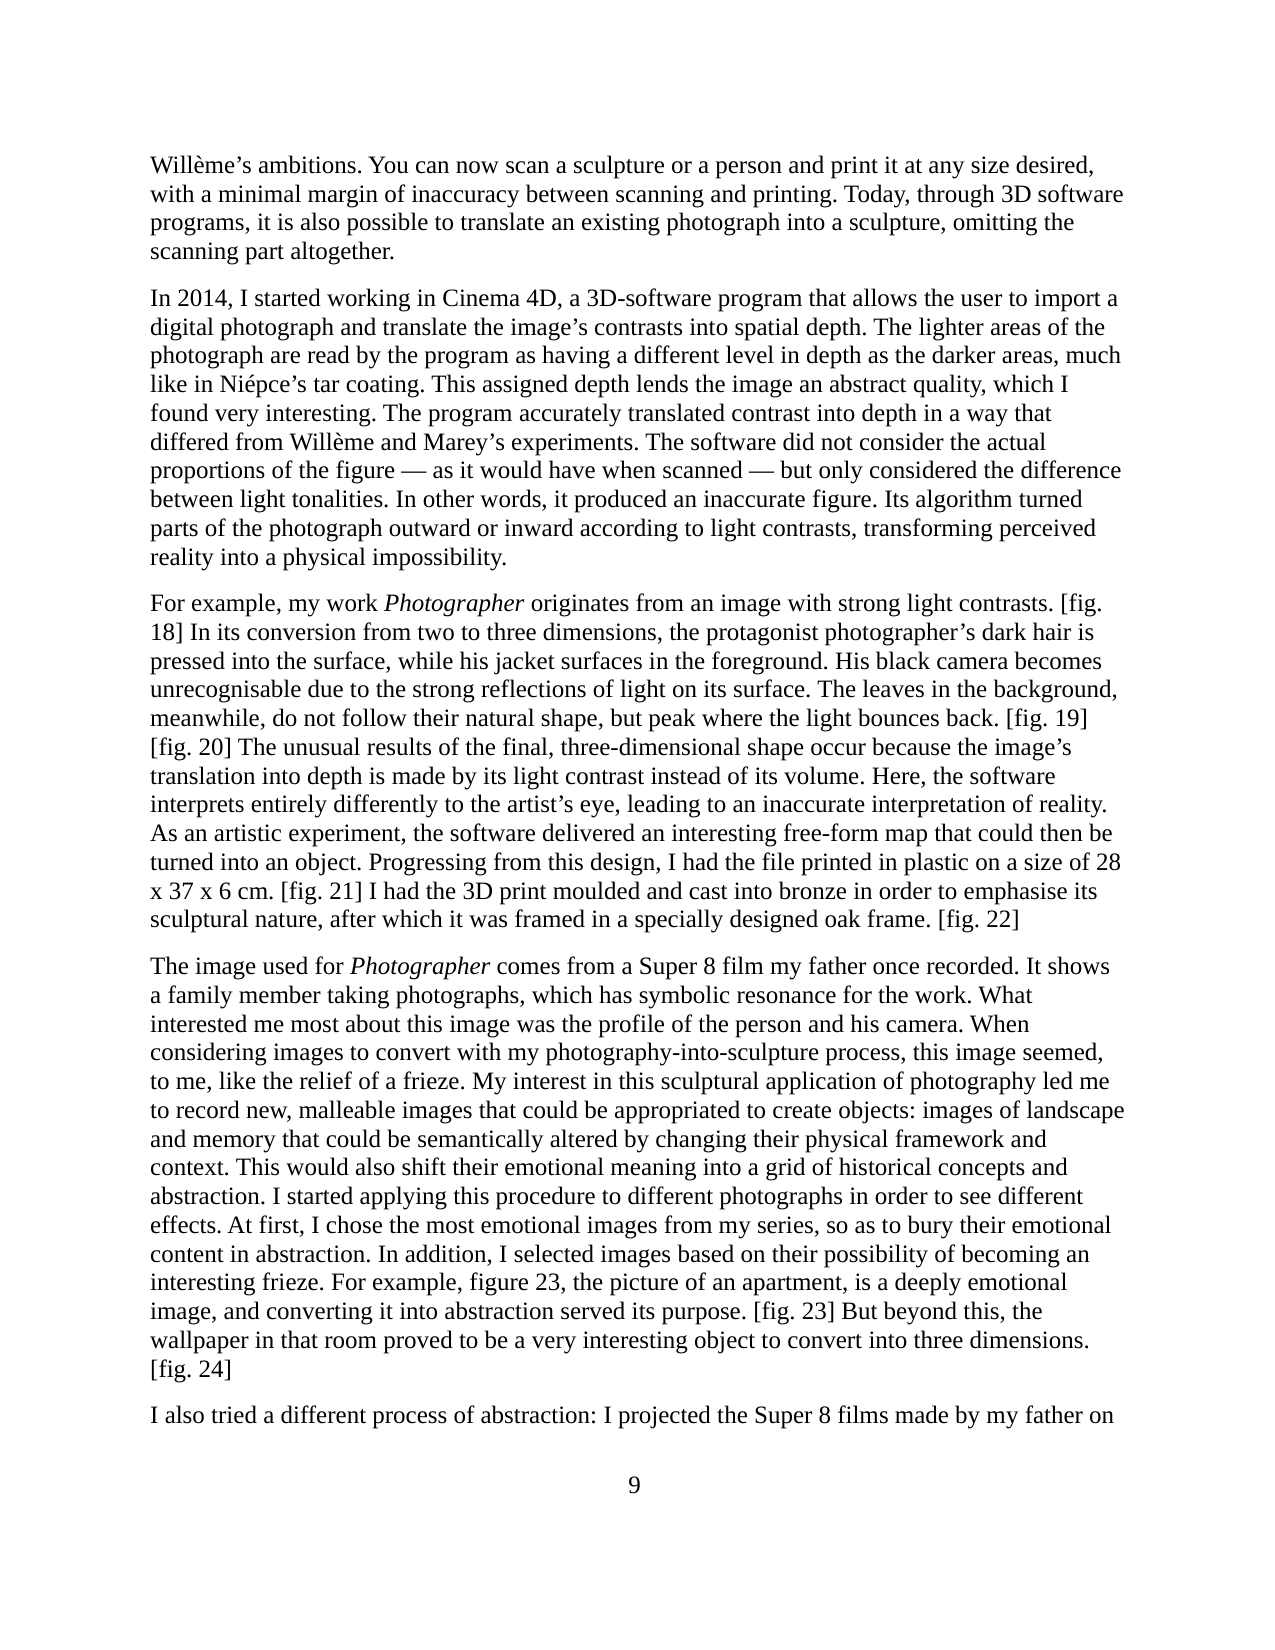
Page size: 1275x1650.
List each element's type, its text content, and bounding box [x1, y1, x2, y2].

text For example, my work Photographer originates from an image with strong light contrasts. [fig. 18] In its conversion from two to three dimensions, the protagonist photographer’s dark hair is pressed into the surface, while his jacket surfaces in the foreground. His black camera becomes unrecognisable due to the strong reflections of light on its surface. The leaves in the background, meanwhile, do not follow their natural shape, but peak where the light bounces back. [fig. 19] [fig. 20] The unusual results of the final, three-dimensional shape occur because the image’s translation into depth is made by its light contrast instead of its volume. Here, the software interprets entirely differently to the artist’s eye, leading to an inaccurate interpretation of reality. As an artistic experiment, the software delivered an interesting free-form map that could then be turned into an object. Progressing from this design, I had the file printed in plastic on a size of 28 x 37 x 6 cm. [fig. 21] I had the 3D print moulded and cast into bronze in order to emphasise its sculptural nature, after which it was framed in a specially designed oak frame. [fig. 22] [150, 588, 1125, 933]
text I also tried a different process of abstraction: I projected the Super 8 films made by my father on [150, 1400, 1125, 1429]
text Willème’s ambitions. You can now scan a sculpture or a person and print it at any size desired, with a minimal margin of inaccuracy between scanning and printing. Today, through 3D software programs, it is also possible to translate an existing photograph into a sculpture, omitting the scanning part altogether. [150, 150, 1125, 265]
text In 2014, I started working in Cinema 4D, a 3D-software program that allows the user to import a digital photograph and translate the image’s contrasts into spatial depth. The lighter areas of the photograph are read by the program as having a different level in depth as the darker areas, much like in Niépce’s tar coating. This assigned depth lends the image an abstract quality, which I found very interesting. The program accurately translated contrast into depth in a way that differed from Willème and Marey’s experiments. The software did not consider the actual proportions of the figure — as it would have when scanned — but only considered the difference between light tonalities. In other words, it produced an inaccurate figure. Its algorithm turned parts of the photograph outward or inward according to light contrasts, transforming perceived reality into a physical impossibility. [150, 283, 1125, 570]
text The image used for Photographer comes from a Super 8 film my father once recorded. It shows a family member taking photographs, which has symbolic resonance for the work. What interested me most about this image was the profile of the person and his camera. When considering images to convert with my photography-into-sculpture process, this image seemed, to me, like the relief of a frieze. My interest in this sculptural application of photography led me to record new, malleable images that could be appropriated to create objects: images of landscape and memory that could be semantically altered by changing their physical framework and context. This would also shift their emotional meaning into a grid of historical concepts and abstraction. I started applying this procedure to different photographs in order to see different effects. At first, I chose the most emotional images from my series, so as to bury their emotional content in abstraction. In addition, I selected images based on their possibility of becoming an interesting frieze. For example, figure 23, the picture of an apartment, is a deeply emotional image, and converting it into abstraction served its purpose. [fig. 23] But beyond this, the wallpaper in that room proved to be a very interesting object to convert into three dimensions. [fig. 24] [150, 951, 1125, 1382]
